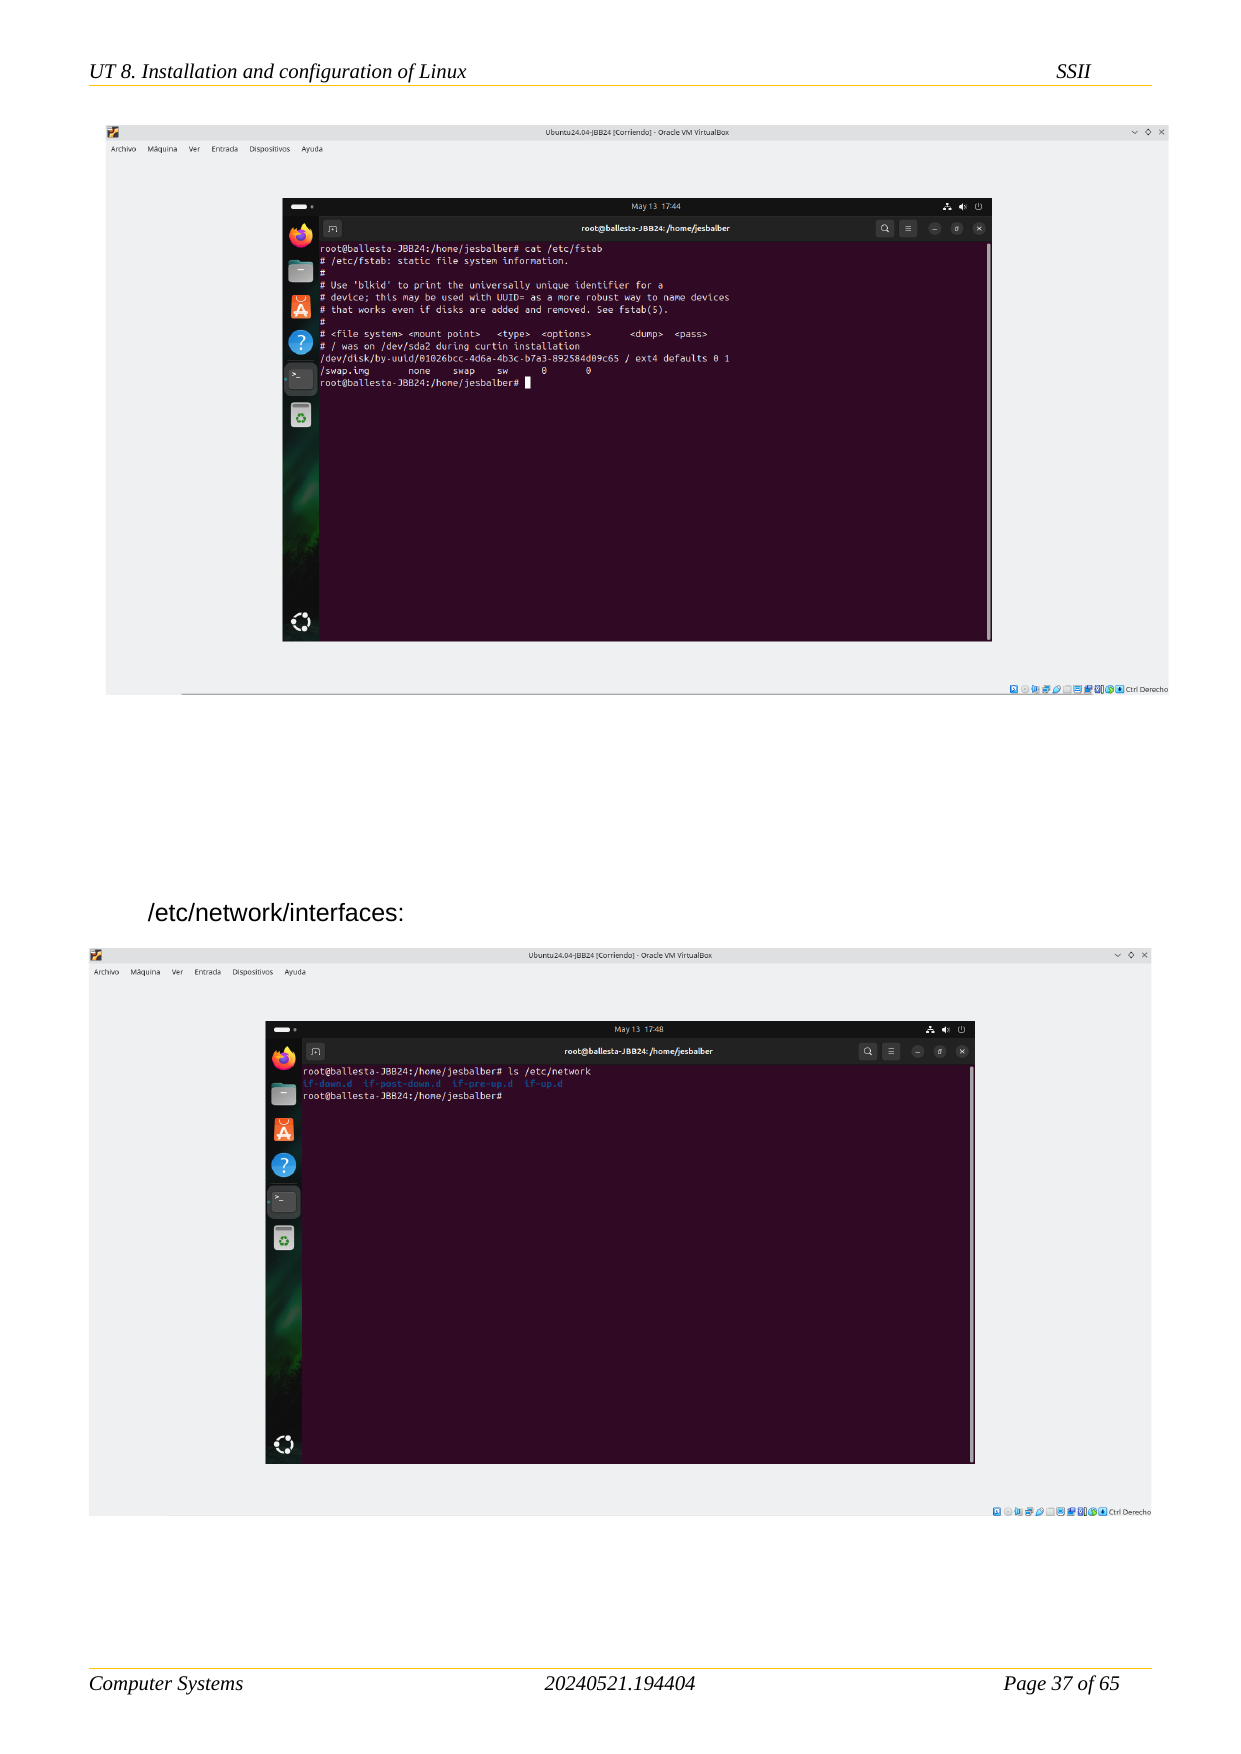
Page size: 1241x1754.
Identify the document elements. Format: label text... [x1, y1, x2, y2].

picture [105, 124, 1169, 695]
picture [88, 947, 1152, 1516]
text /etc/network/interfaces: [89, 898, 1152, 926]
